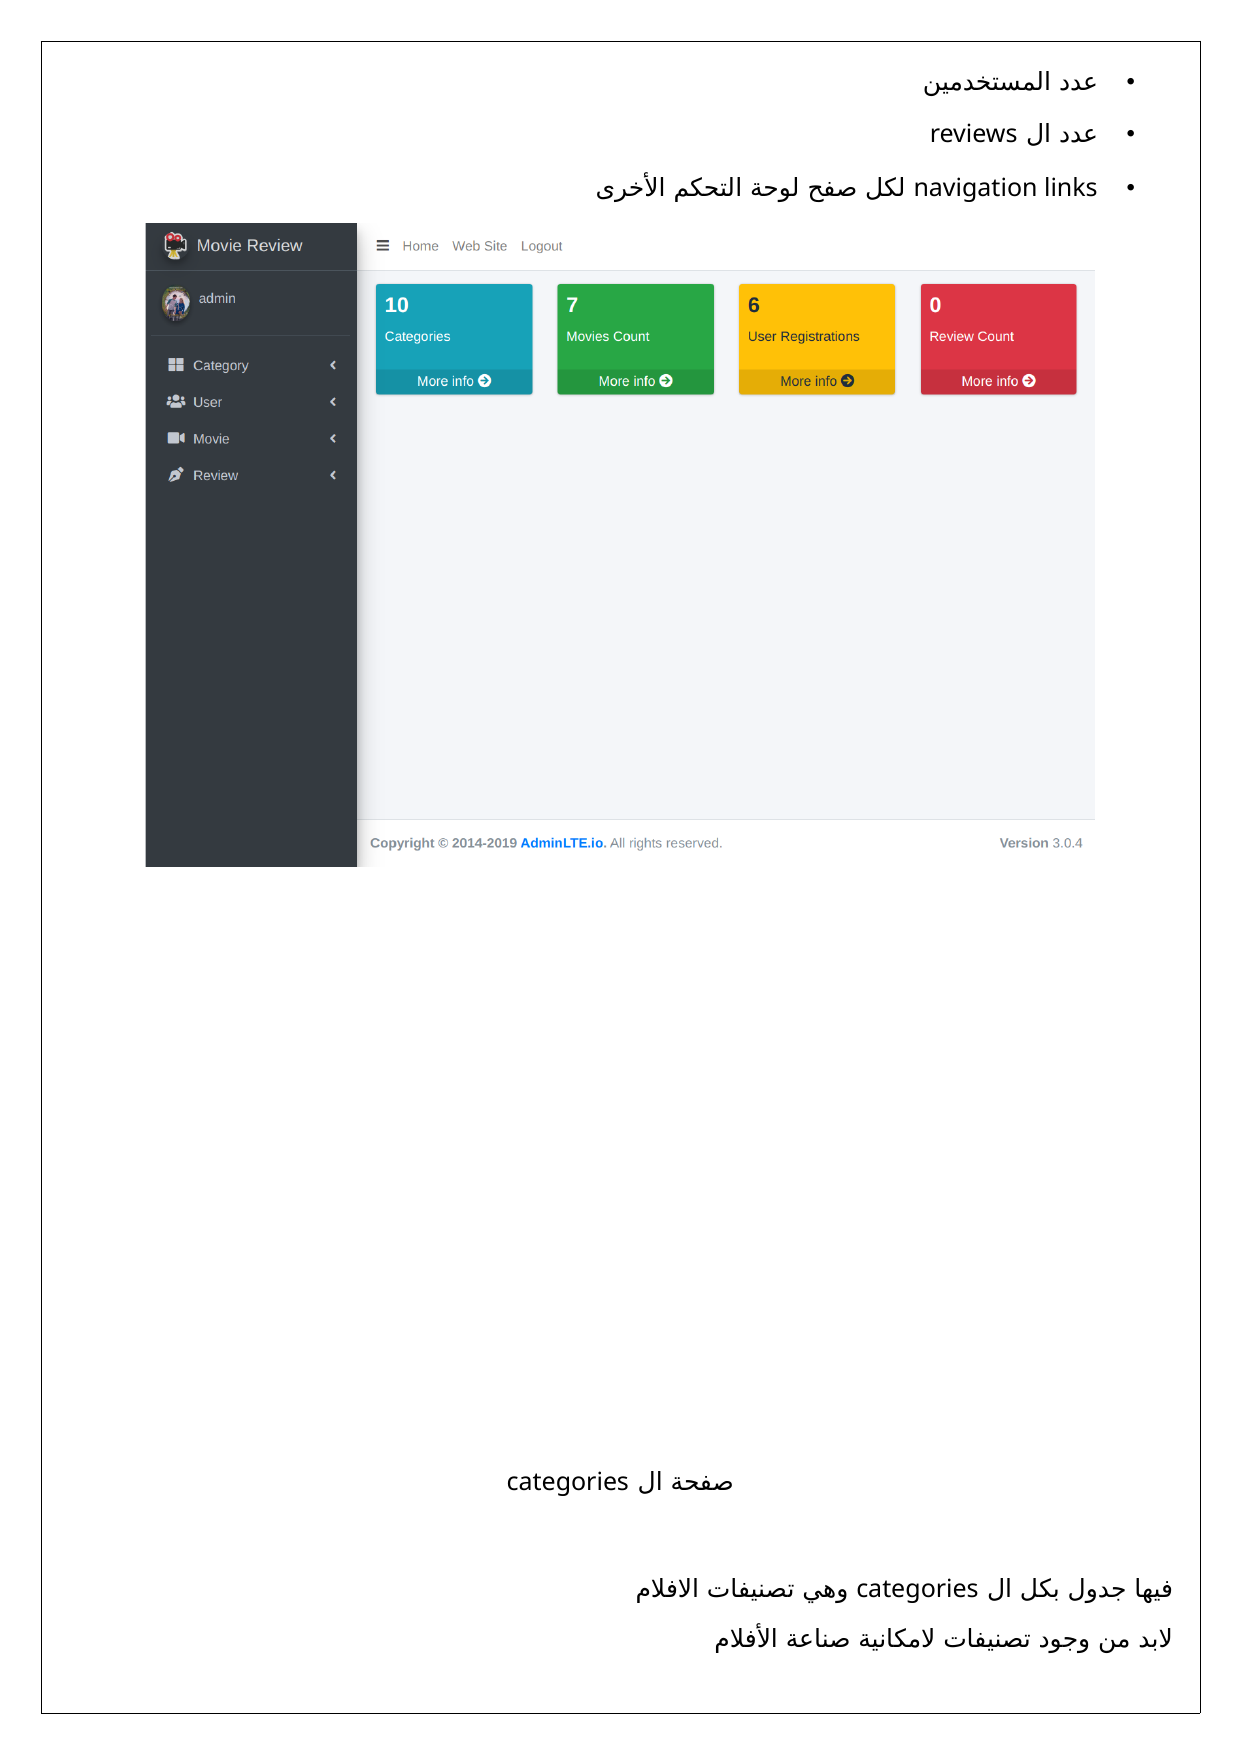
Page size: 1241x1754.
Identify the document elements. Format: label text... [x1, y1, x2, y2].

picture [145, 223, 1095, 867]
text لابد من وجود تصنيفات لامكانية صناعة الأفلام [68, 1625, 1173, 1654]
text صفحة ال categories [68, 1463, 1173, 1497]
list عدد ال reviews [68, 116, 1135, 150]
list عدد المستخدمين [68, 68, 1135, 97]
text فيها جدول بكل ال categories وهي تصنيفات الافلام [68, 1571, 1173, 1605]
list navigation links لكل صفح لوحة التحكم الأخرى [68, 169, 1135, 203]
